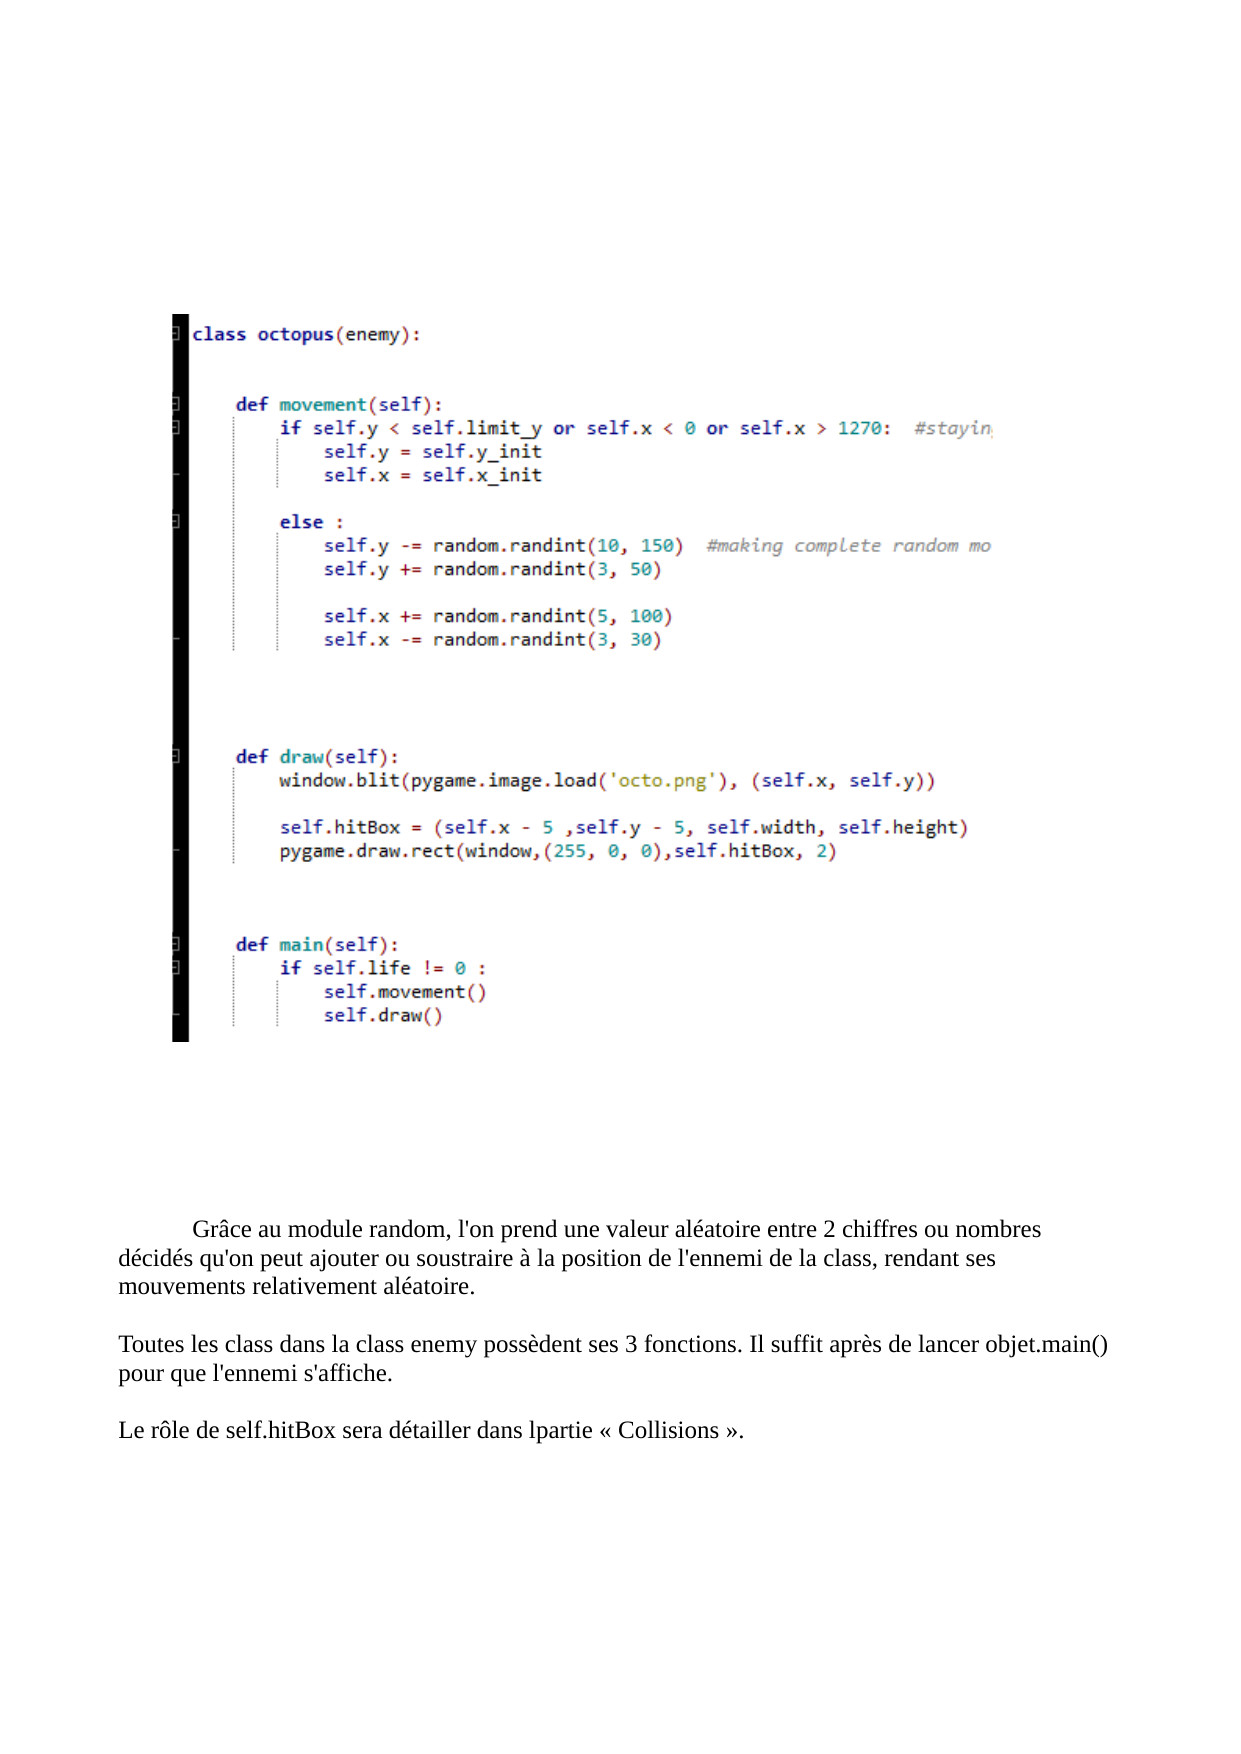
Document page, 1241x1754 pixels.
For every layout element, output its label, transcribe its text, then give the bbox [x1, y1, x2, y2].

picture [172, 314, 993, 1042]
text Grâce au module random, l'on prend une valeur aléatoire entre 2 chiffres ou nombres décidés qu'on peut ajouter ou soustraire à la position de l'ennemi de la class, rendant ses mouvements relativement aléatoire. [118, 1214, 1122, 1300]
text Le rôle de self.hitBox sera détailler dans lpartie « Collisions ». [118, 1415, 1122, 1444]
text Toutes les class dans la class enemy possèdent ses 3 fonctions. Il suffit après de lancer objet.main() pour que l'ennemi s'affiche. [118, 1329, 1122, 1386]
